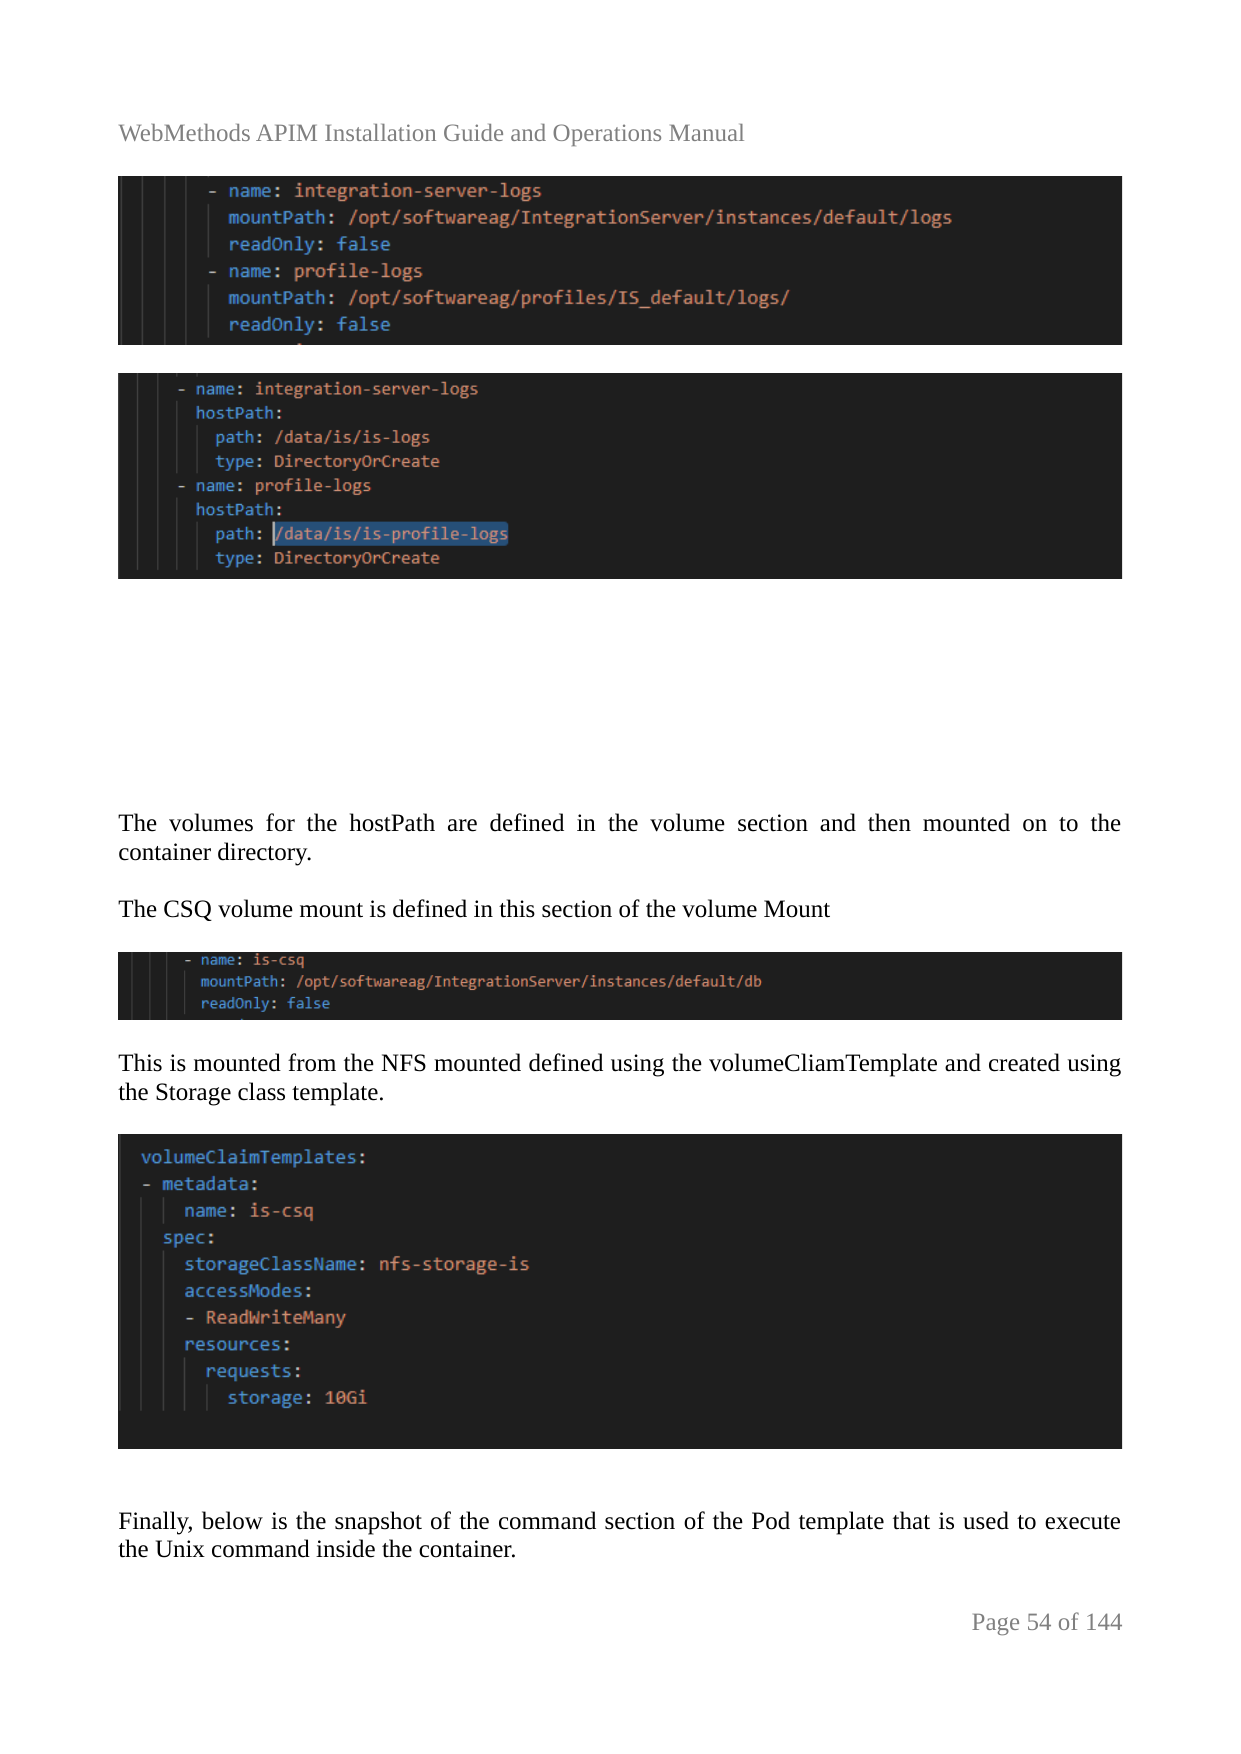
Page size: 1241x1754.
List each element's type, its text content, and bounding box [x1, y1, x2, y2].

text The volumes for the hostPath are defined in the volume section and then mounted on to the container directory. [118, 808, 1122, 866]
text Finally, below is the snapshot of the command section of the Pod template that is used to execute the Unix command inside the container. [118, 1506, 1122, 1563]
text This is mounted from the NFS mounted defined using the volumeCliamTemplate and created using the Storage class template. [118, 1048, 1122, 1105]
text The CSQ volume mount is defined in this section of the volume Mount [118, 894, 1122, 923]
picture [118, 176, 1123, 345]
picture [118, 952, 1123, 1020]
picture [118, 373, 1123, 579]
picture [118, 1134, 1123, 1449]
